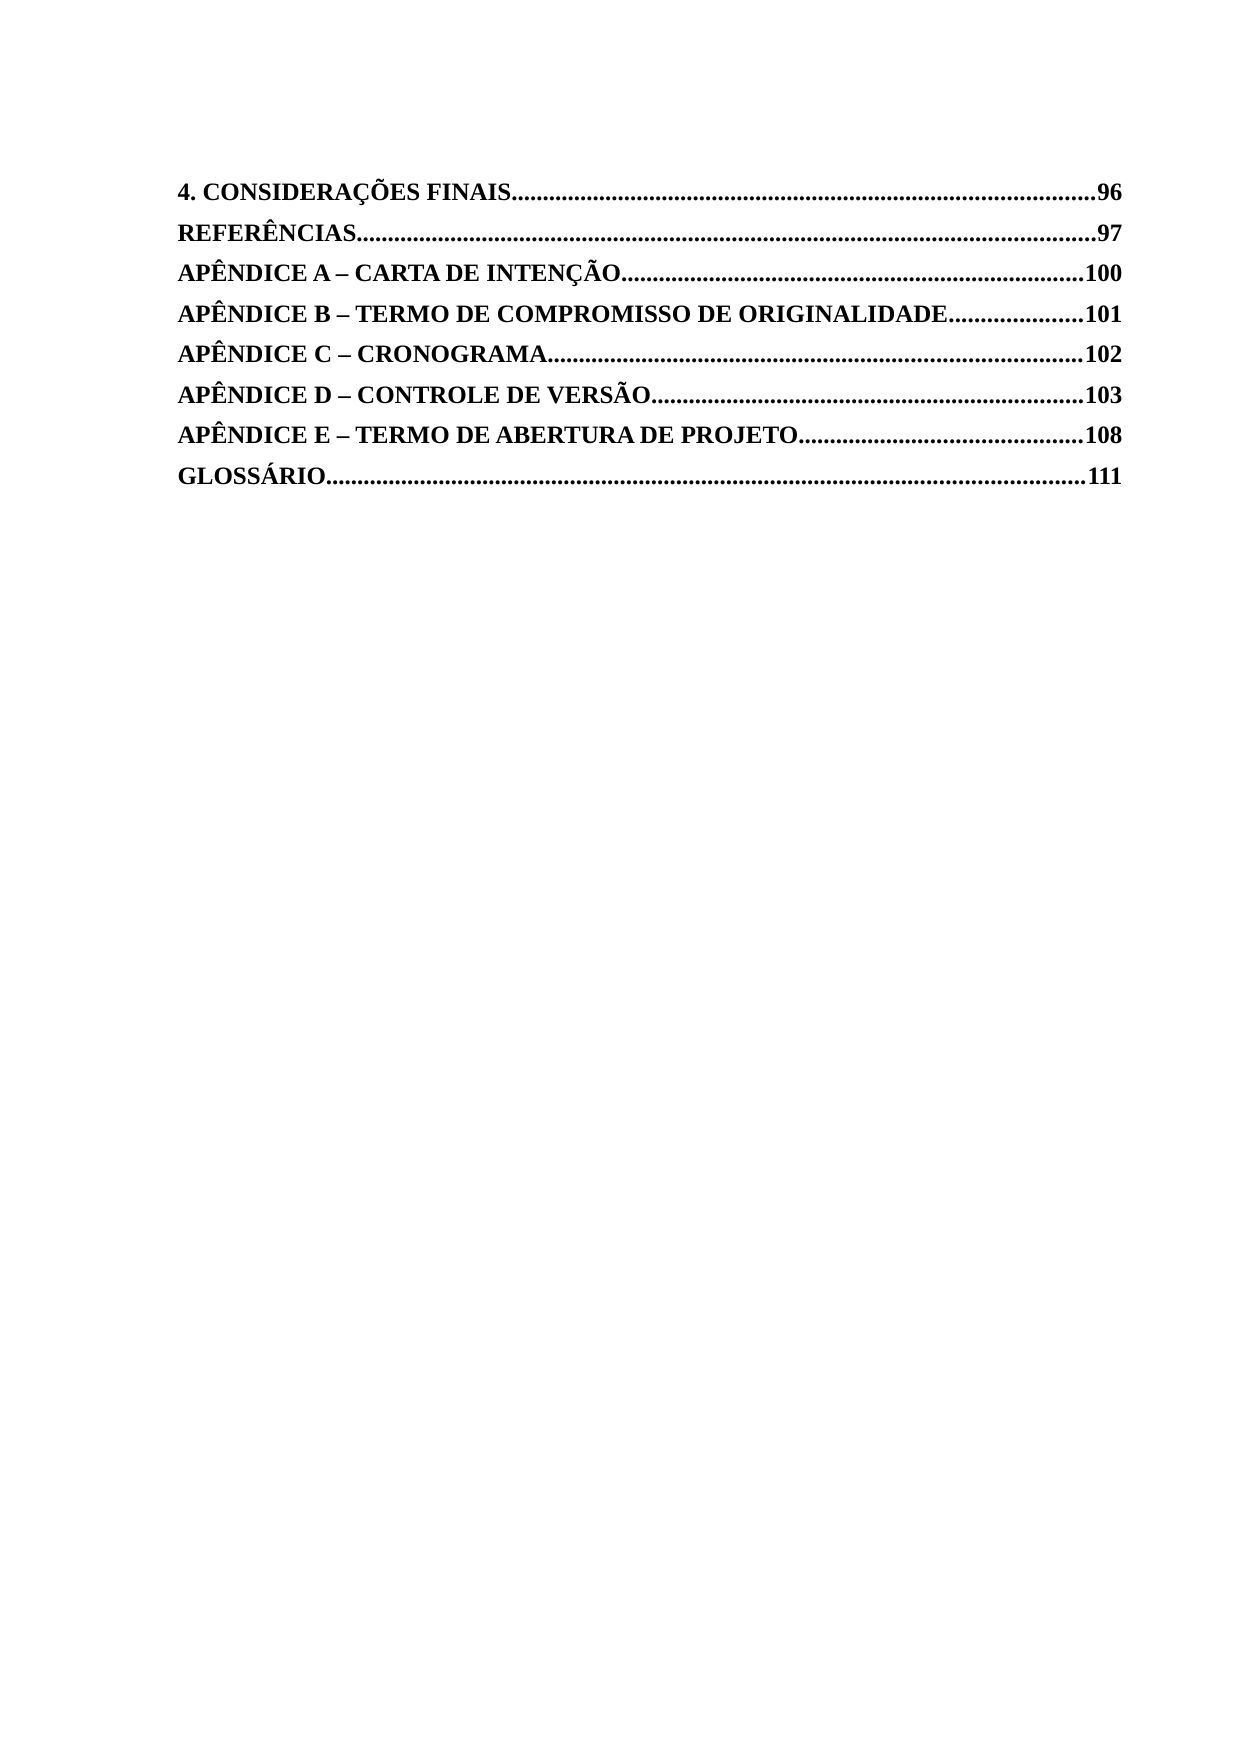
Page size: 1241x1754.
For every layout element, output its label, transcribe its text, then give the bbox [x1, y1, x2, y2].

text APÊNDICE C – CRONOGRAMA 102 [177, 339, 1122, 368]
text APÊNDICE D – CONTROLE DE VERSÃO 103 [177, 380, 1122, 408]
text Apêndice e – termo de abertura de projeto 108 [177, 420, 1122, 449]
text APÊNDICE B – TERMO DE COMPROMISSO DE ORIGINALIDADE 101 [177, 299, 1122, 327]
text Referências 97 [177, 218, 1122, 246]
text APÊNDICE A – CARTA DE INTENÇÃO 100 [177, 258, 1122, 287]
text Glossário 111 [177, 461, 1122, 489]
text 4. Considerações finais 96 [177, 177, 1122, 206]
